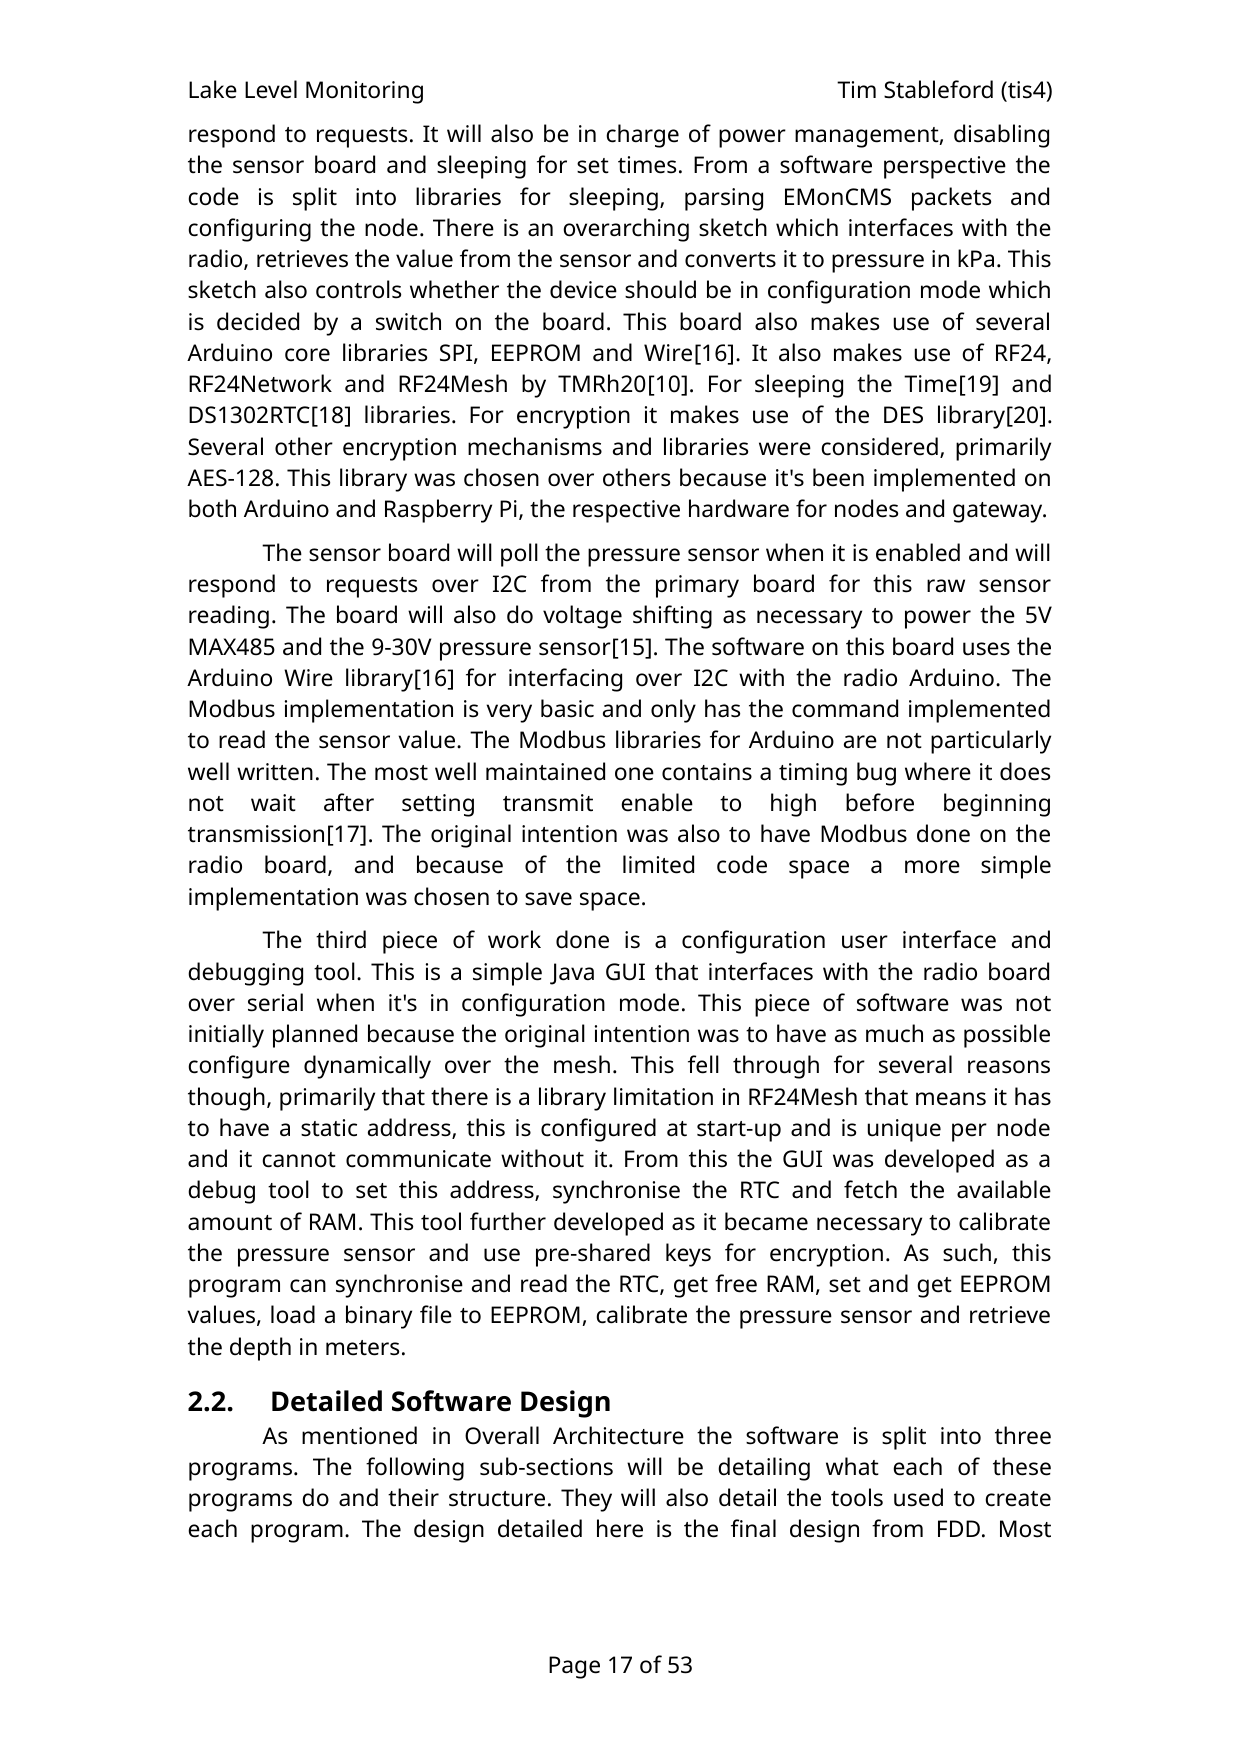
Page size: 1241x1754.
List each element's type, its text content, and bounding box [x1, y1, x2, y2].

text As mentioned in Overall Architecture the software is split into three programs. The following sub-sections will be detailing what each of these programs do and their structure. They will also detail the tools used to create each program. The design detailed here is the final design from FDD. Most [187, 1419, 1053, 1544]
text respond to requests. It will also be in charge of power management, disabling the sensor board and sleeping for set times. From a software perspective the code is split into libraries for sleeping, parsing EMonCMS packets and configuring the node. There is an overarching sketch which interfaces with the radio, retrieves the value from the sensor and converts it to pressure in kPa. This sketch also controls whether the device should be in configuration mode which is decided by a switch on the board. This board also makes use of several Arduino core libraries SPI, EEPROM and Wire[16]. It also makes use of RF24, RF24Network and RF24Mesh by TMRh20[10]. For sleeping the Time[19] and DS1302RTC[18] libraries. For encryption it makes use of the DES library[20]. Several other encryption mechanisms and libraries were considered, primarily AES-128. This library was chosen over others because it's been implemented on both Arduino and Raspberry Pi, the respective hardware for nodes and gateway. [187, 118, 1053, 524]
text The sensor board will poll the pressure sensor when it is enabled and will respond to requests over I2C from the primary board for this raw sensor reading. The board will also do voltage shifting as necessary to power the 5V MAX485 and the 9-30V pressure sensor[15]. The software on this board uses the Arduino Wire library[16] for interfacing over I2C with the radio Arduino. The Modbus implementation is very basic and only has the command implemented to read the sensor value. The Modbus libraries for Arduino are not particularly well written. The most well maintained one contains a timing bug where it does not wait after setting transmit enable to high before beginning transmission[17]. The original intention was also to have Modbus done on the radio board, and because of the limited code space a more simple implementation was chosen to save space. [187, 537, 1053, 912]
text The third piece of work done is a configuration user interface and debugging tool. This is a simple Java GUI that interfaces with the radio board over serial when it's in configuration mode. This piece of software was not initially planned because the original intention was to have as much as possible configure dynamically over the mesh. This fell through for several reasons though, primarily that there is a library limitation in RF24Mesh that means it has to have a static address, this is configured at start-up and is unique per node and it cannot communicate without it. From this the GUI was developed as a debug tool to set this address, synchronise the RTC and fetch the available amount of RAM. This tool further developed as it became necessary to calibrate the pressure sensor and use pre-shared keys for encryption. As such, this program can synchronise and read the RTC, get free RAM, set and get EEPROM values, load a binary file to EEPROM, calibrate the pressure sensor and retrieve the depth in meters. [187, 924, 1053, 1362]
subtitle Detailed Software Design [187, 1383, 1053, 1419]
